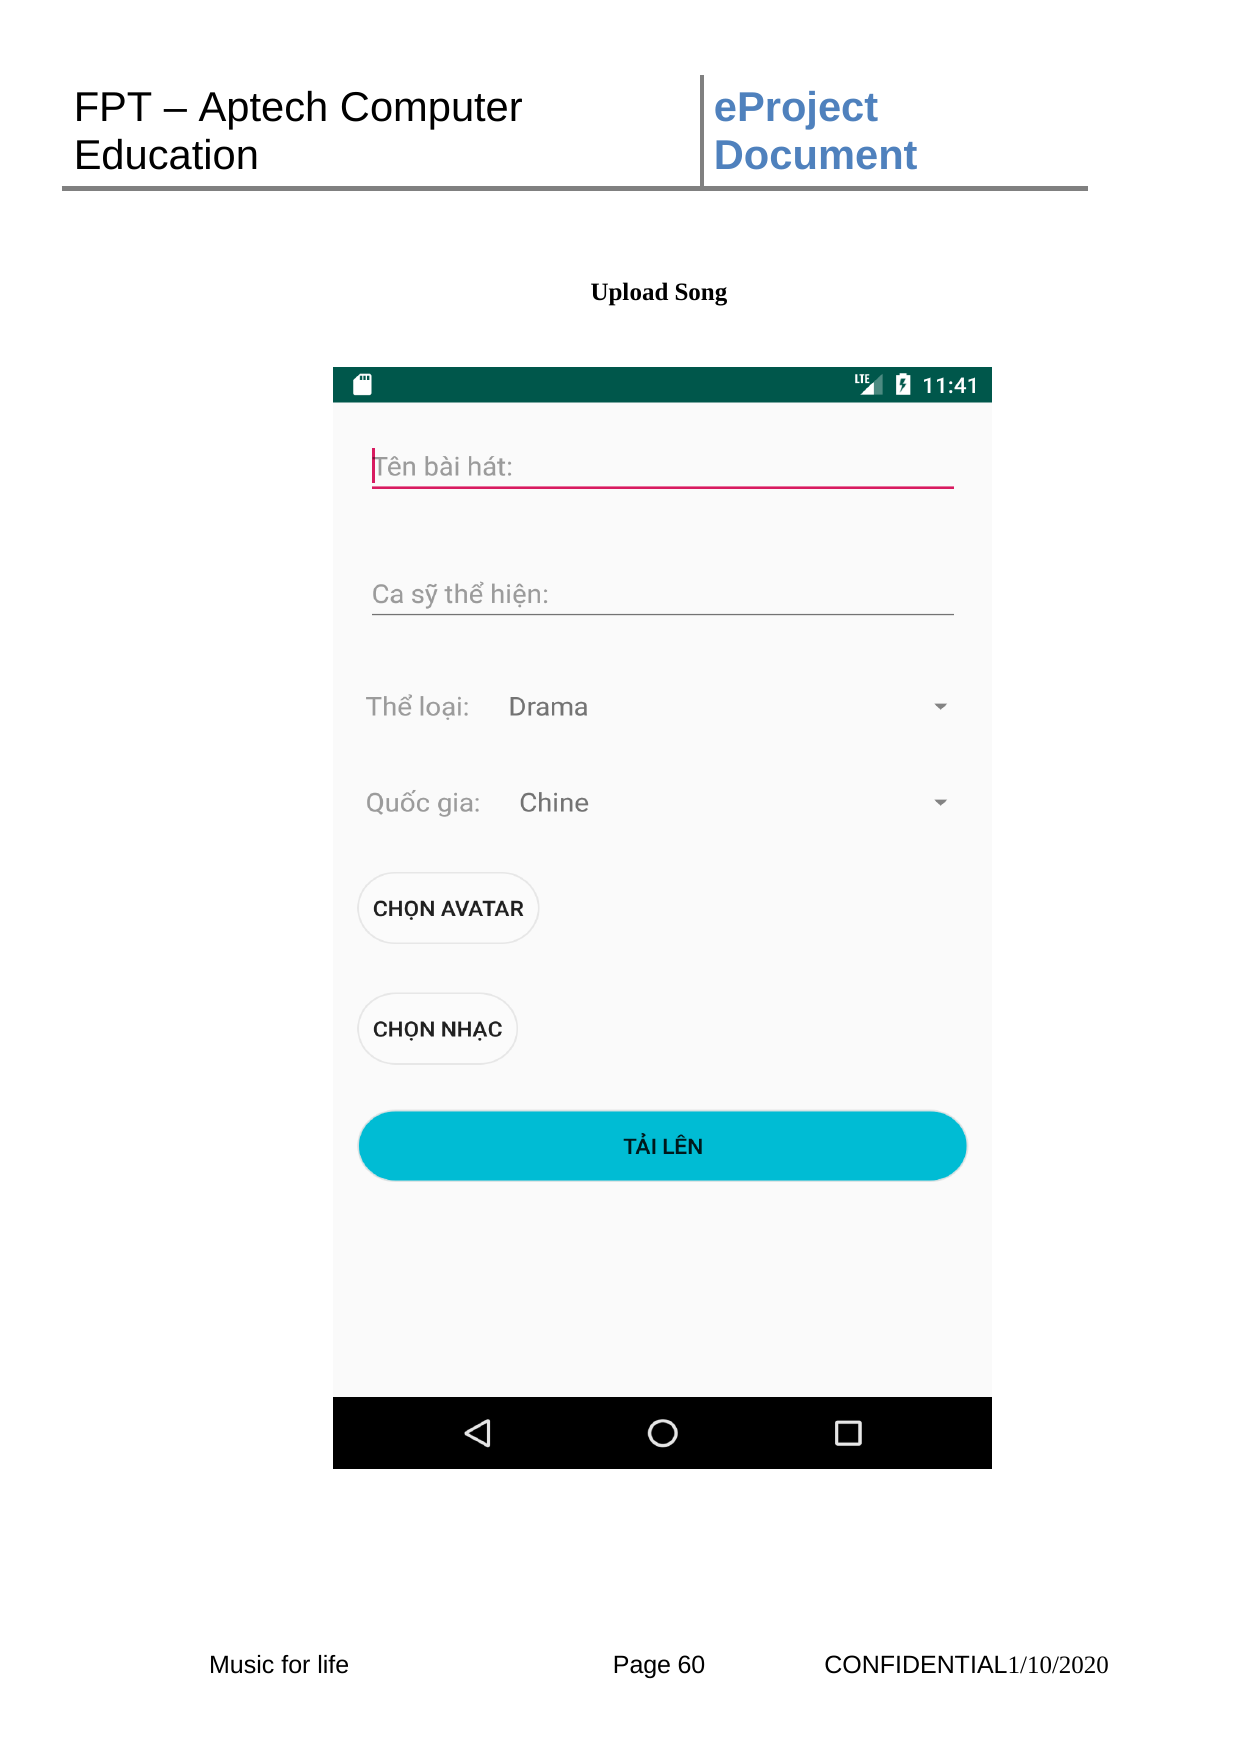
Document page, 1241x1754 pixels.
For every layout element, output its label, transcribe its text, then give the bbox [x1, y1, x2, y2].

picture [333, 367, 992, 1469]
text Upload Song [146, 277, 1172, 306]
